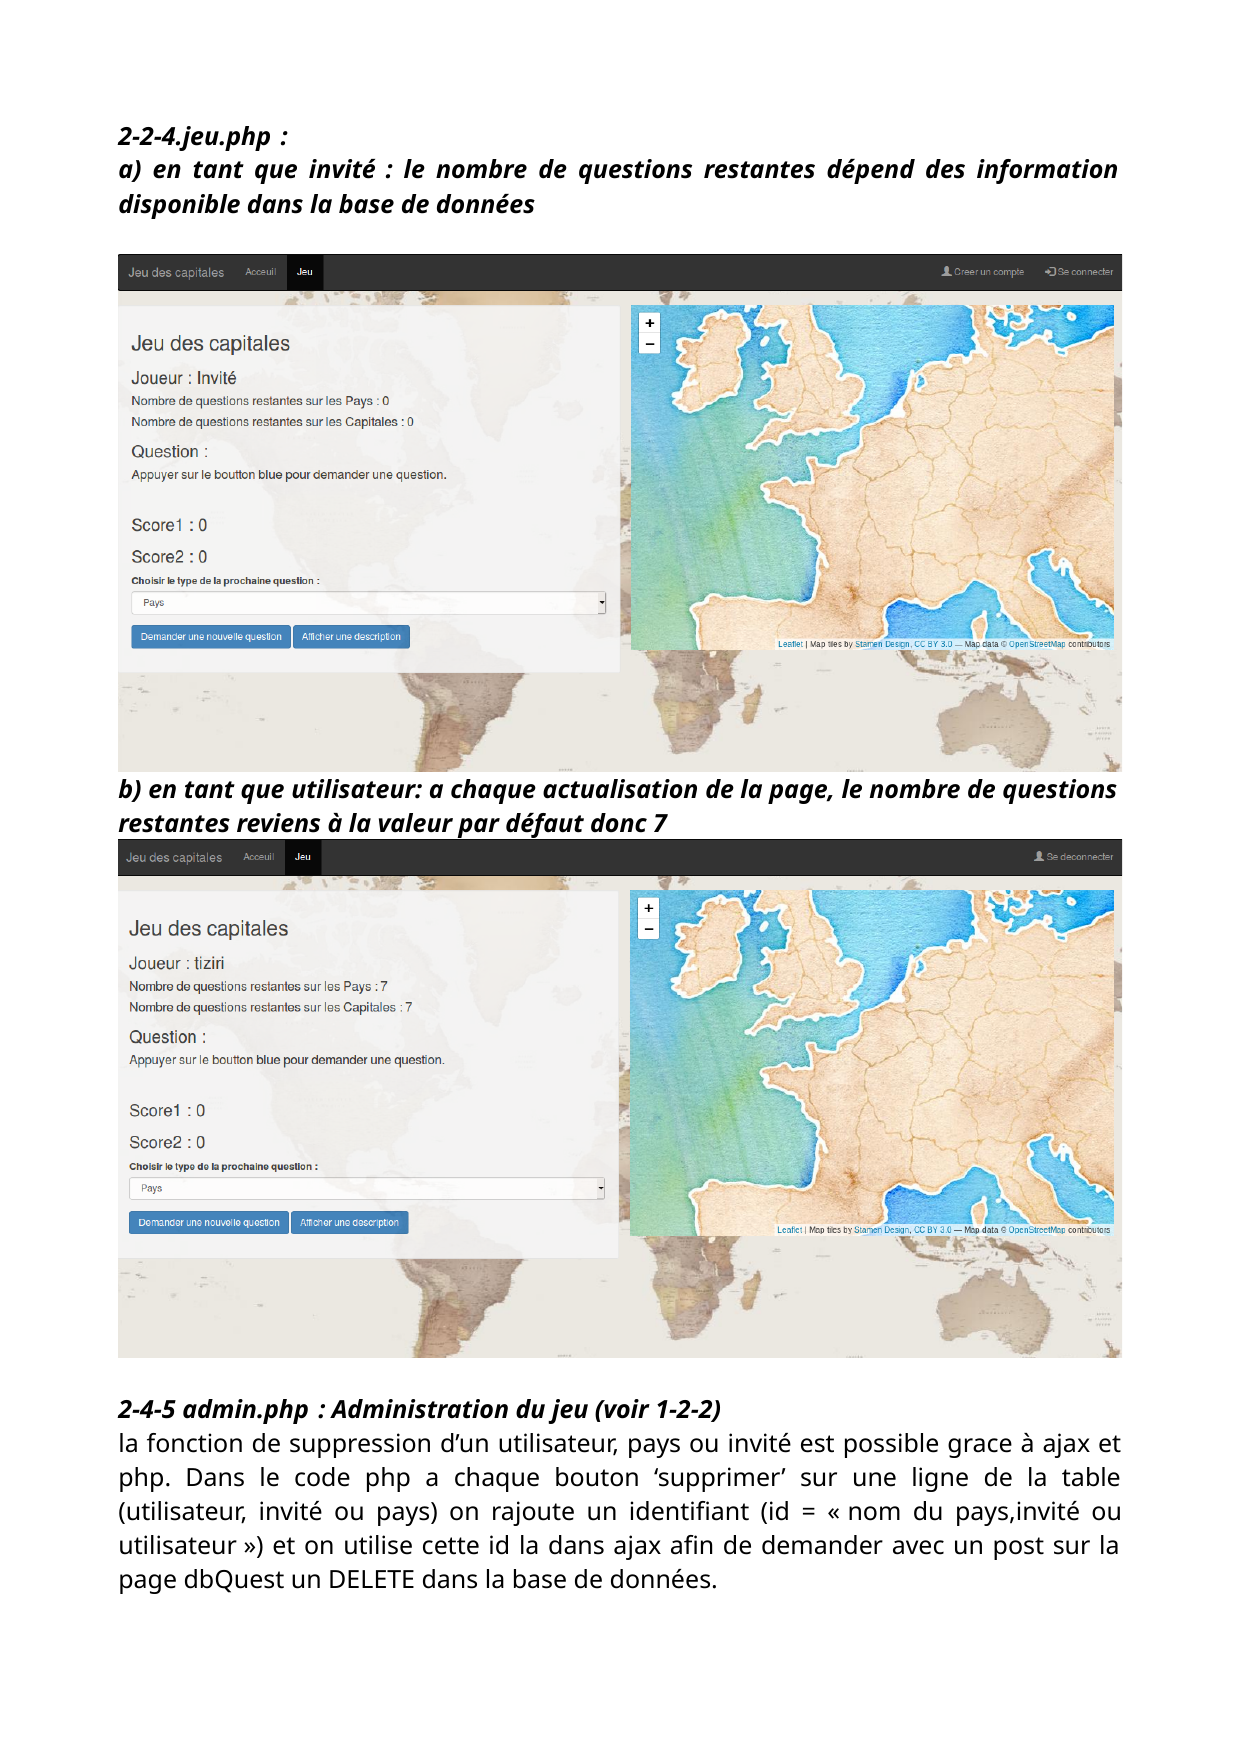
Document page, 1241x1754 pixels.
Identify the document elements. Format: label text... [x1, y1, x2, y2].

text a) en tant que invité : le nombre de questions restantes dépend des information disponible dans la base de données [118, 152, 1122, 220]
text 2-2-4.jeu.php : [118, 118, 1122, 152]
picture [118, 839, 1123, 1358]
text 2-4-5 admin.php : Administration du jeu (voir 1-2-2) [118, 1392, 1122, 1426]
text la fonction de suppression d’un utilisateur, pays ou invité est possible grace à ajax et php. Dans le code php a chaque bouton ‘supprimer’ sur une ligne de la table (utilisateur, invité ou pays) on rajoute un identifiant (id = « nom du pays,invité ou utilisateur ») et on utilise cette id la dans ajax afin de demander avec un post sur la page dbQuest un DELETE dans la base de données. [118, 1426, 1122, 1596]
picture [118, 254, 1123, 772]
text b) en tant que utilisateur: a chaque actualisation de la page, le nombre de questions restantes reviens à la valeur par défaut donc 7 [118, 772, 1122, 839]
